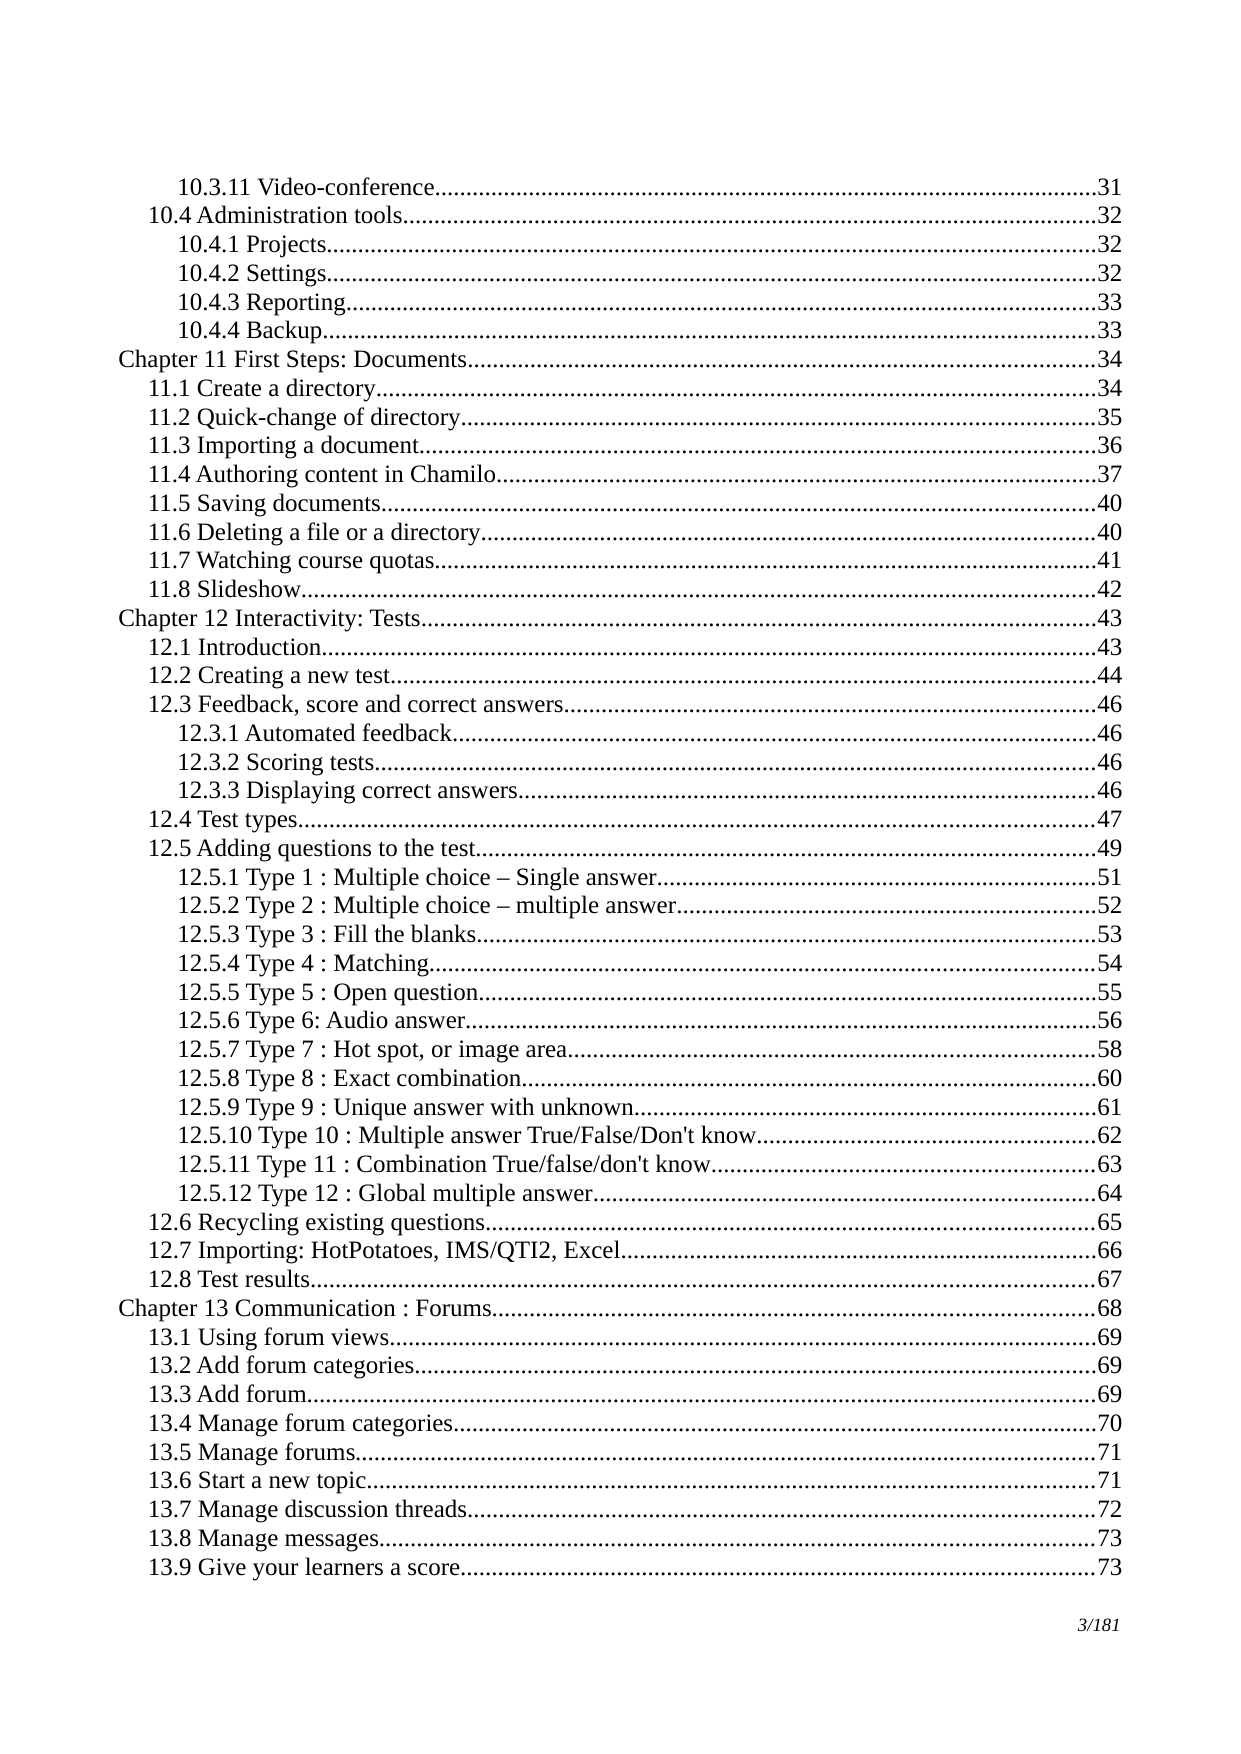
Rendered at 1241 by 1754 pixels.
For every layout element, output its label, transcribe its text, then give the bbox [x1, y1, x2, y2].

text 13.9 Give your learners a score 73 [148, 1552, 1122, 1580]
text 11.5 Saving documents 40 [148, 488, 1122, 517]
text 12.2 Creating a new test 44 [148, 660, 1122, 689]
text 12.3 Feedback, score and correct answers 46 [148, 689, 1122, 718]
text Chapter 11 First Steps: Documents 34 [118, 344, 1122, 373]
text 13.7 Manage discussion threads 72 [148, 1494, 1122, 1523]
text 11.6 Deleting a file or a directory 40 [148, 517, 1122, 545]
text 12.5.3 Type 3 : Fill the blanks 53 [177, 919, 1122, 948]
text 10.4.2 Settings 32 [177, 258, 1122, 287]
text 12.5.9 Type 9 : Unique answer with unknown 61 [177, 1092, 1122, 1120]
text 13.2 Add forum categories 69 [148, 1350, 1122, 1379]
text 12.5.2 Type 2 : Multiple choice – multiple answer 52 [177, 890, 1122, 919]
text 12.5.12 Type 12 : Global multiple answer 64 [177, 1178, 1122, 1207]
text 11.4 Authoring content in Chamilo 37 [148, 459, 1122, 488]
text 11.3 Importing a document 36 [148, 430, 1122, 459]
text 12.5 Adding questions to the test 49 [148, 833, 1122, 862]
text 12.6 Recycling existing questions 65 [148, 1207, 1122, 1235]
text 11.2 Quick-change of directory 35 [148, 402, 1122, 430]
text Chapter 13 Communication : Forums 68 [118, 1293, 1122, 1322]
text 13.6 Start a new topic 71 [148, 1465, 1122, 1494]
text 10.4.3 Reporting 33 [177, 287, 1122, 315]
text 13.1 Using forum views 69 [148, 1322, 1122, 1350]
text 10.4 Administration tools 32 [148, 200, 1122, 229]
text 12.4 Test types 47 [148, 804, 1122, 833]
text 10.3.11 Video-conference 31 [177, 172, 1122, 200]
text 12.5.4 Type 4 : Matching 54 [177, 948, 1122, 977]
text 10.4.1 Projects 32 [177, 229, 1122, 258]
text 12.3.1 Automated feedback 46 [177, 718, 1122, 747]
text 13.3 Add forum 69 [148, 1379, 1122, 1408]
text 12.1 Introduction 43 [148, 632, 1122, 660]
text 13.8 Manage messages 73 [148, 1523, 1122, 1552]
text 12.5.8 Type 8 : Exact combination 60 [177, 1063, 1122, 1092]
text 11.1 Create a directory 34 [148, 373, 1122, 402]
text 11.7 Watching course quotas 41 [148, 545, 1122, 574]
text 12.5.1 Type 1 : Multiple choice – Single answer 51 [177, 862, 1122, 890]
text 12.5.7 Type 7 : Hot spot, or image area 58 [177, 1034, 1122, 1063]
text Chapter 12 Interactivity: Tests 43 [118, 603, 1122, 632]
text 10.4.4 Backup 33 [177, 315, 1122, 344]
text 13.4 Manage forum categories 70 [148, 1408, 1122, 1437]
text 12.5.10 Type 10 : Multiple answer True/False/Don't know 62 [177, 1120, 1122, 1149]
text 12.7 Importing: HotPotatoes, IMS/QTI2, Excel 66 [148, 1235, 1122, 1264]
text 12.8 Test results 67 [148, 1264, 1122, 1293]
text 12.3.3 Displaying correct answers 46 [177, 775, 1122, 804]
text 12.5.5 Type 5 : Open question 55 [177, 977, 1122, 1005]
text 12.5.6 Type 6: Audio answer 56 [177, 1005, 1122, 1034]
text 12.3.2 Scoring tests 46 [177, 747, 1122, 775]
text 13.5 Manage forums 71 [148, 1437, 1122, 1465]
text 12.5.11 Type 11 : Combination True/false/don't know 63 [177, 1149, 1122, 1178]
text 11.8 Slideshow 42 [148, 574, 1122, 603]
